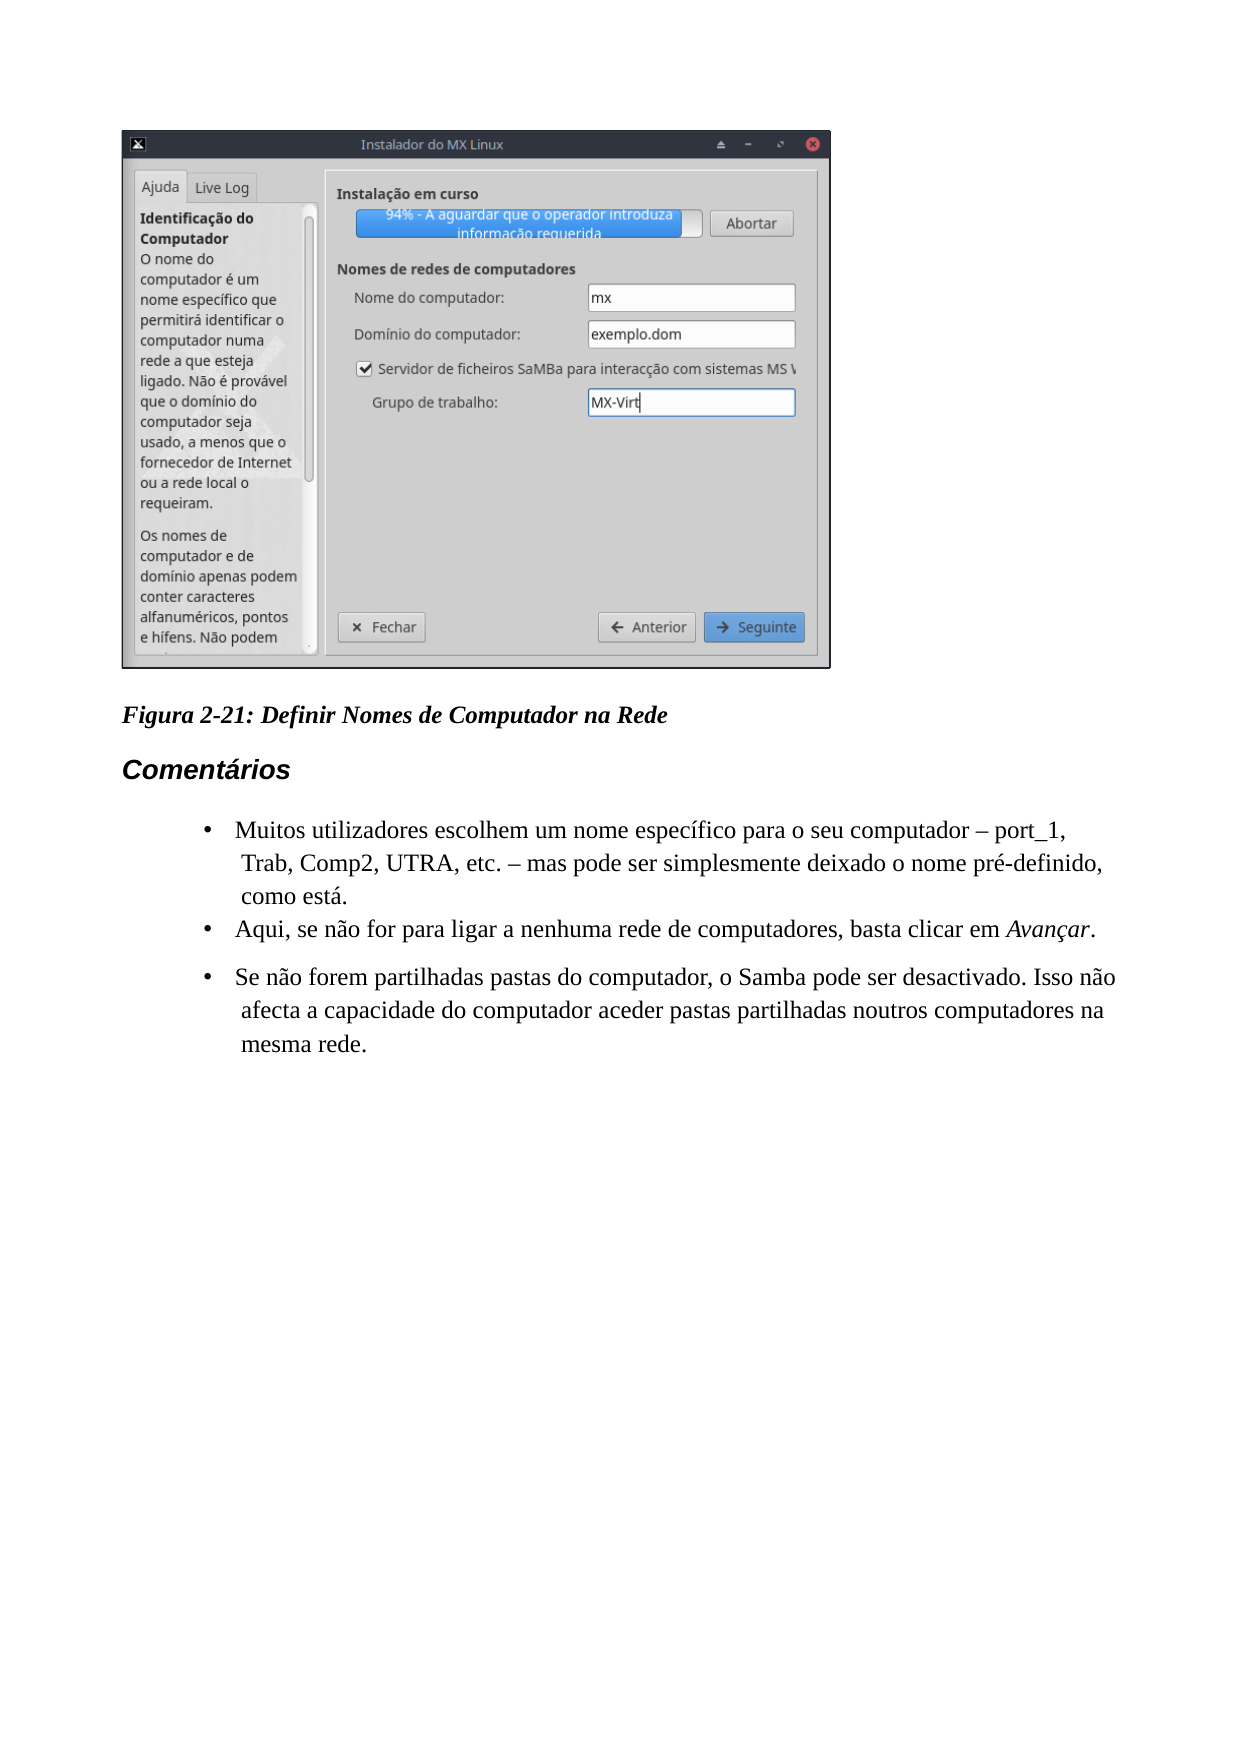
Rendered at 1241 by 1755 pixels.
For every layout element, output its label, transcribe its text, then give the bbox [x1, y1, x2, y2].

subtitle Comentários [115, 748, 1122, 792]
list Aqui, se não for para ligar a nenhuma rede de computadores, basta clicar em Avançar. [197, 909, 1122, 943]
list Muitos utilizadores escolhem um nome específico para o seu computador – port_1, Trab, Comp2, UTRA, etc. – mas pode ser simplesmente deixado o nome pré-definido, como está. [197, 810, 1122, 909]
list Se não forem partilhadas pastas do computador, o Samba pode ser desactivado. Isso não afecta a capacidade do computador aceder pastas partilhadas noutros computadores na mesma rede. [197, 957, 1122, 1064]
text Figura 2-21: Definir Nomes de Computador na Rede [115, 694, 1122, 729]
picture [121, 130, 831, 669]
